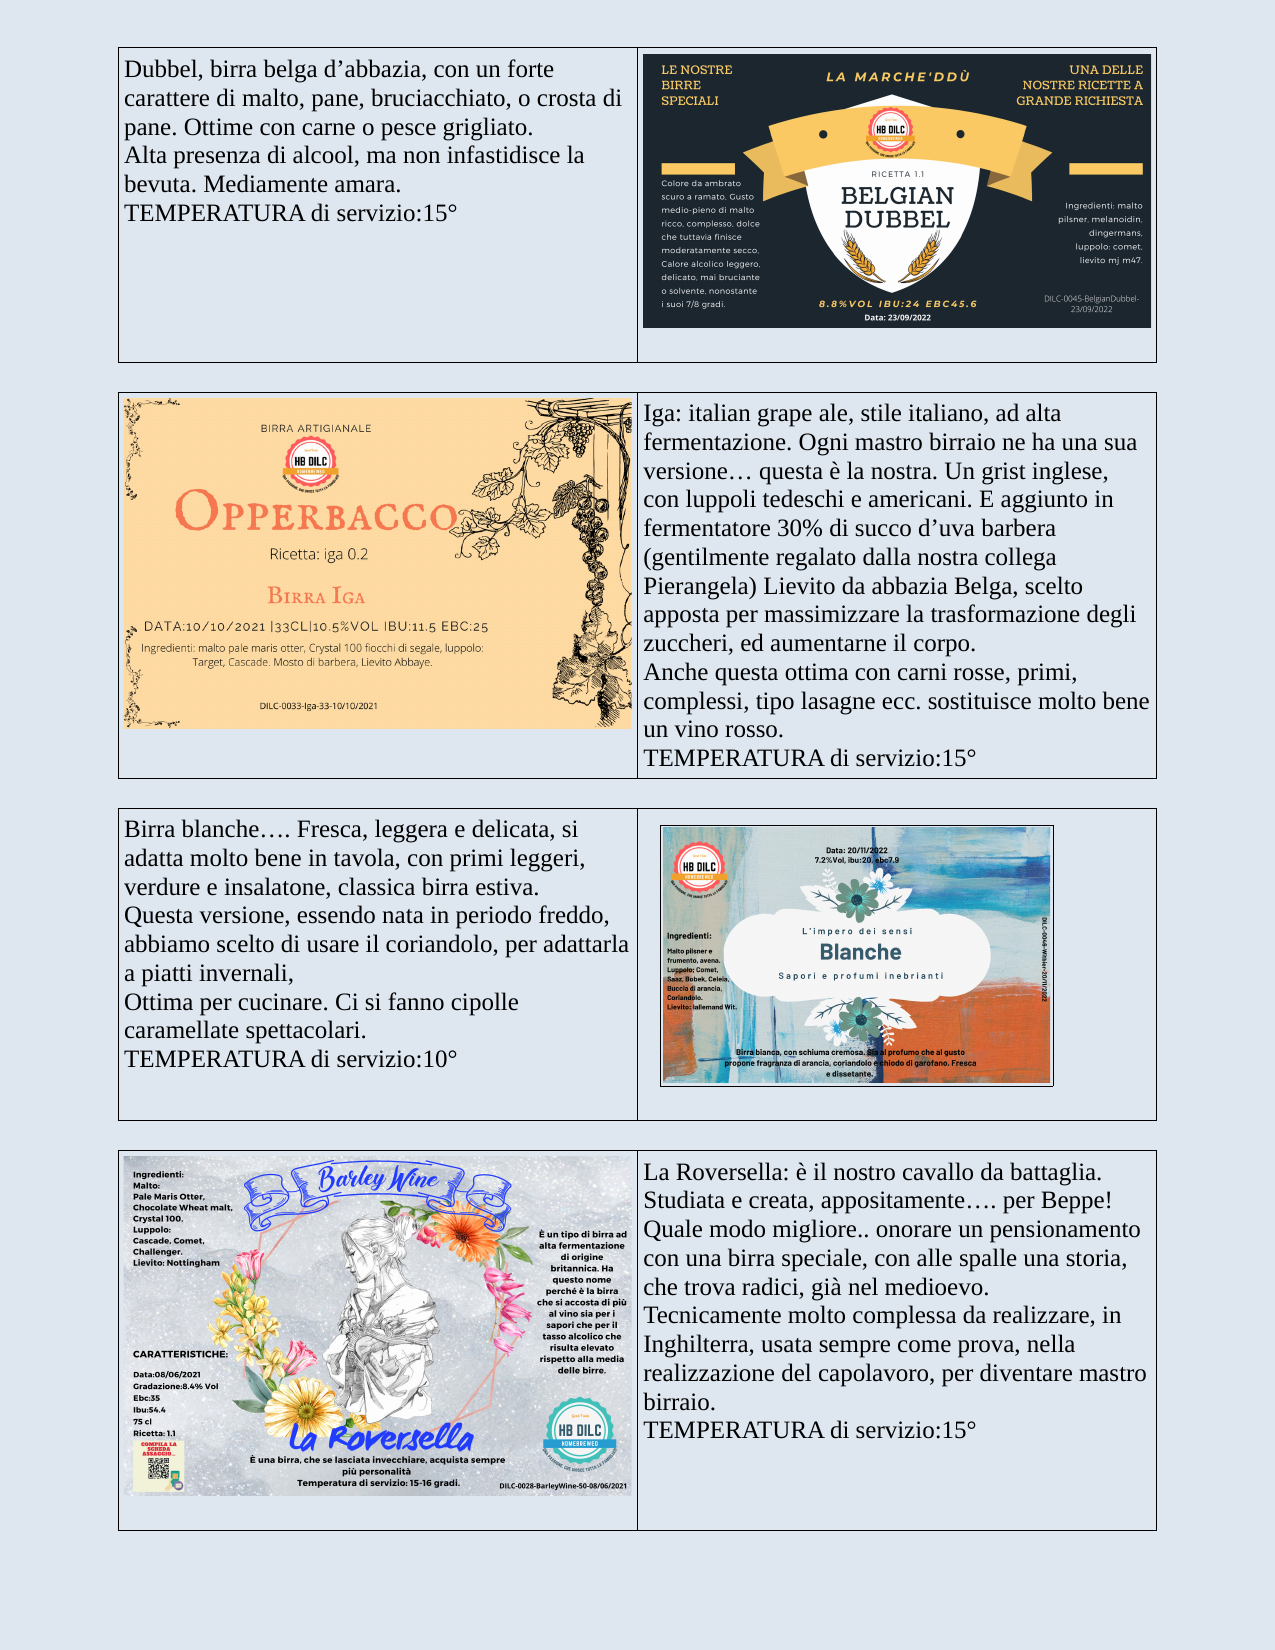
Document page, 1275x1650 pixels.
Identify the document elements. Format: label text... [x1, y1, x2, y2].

table_header La Roversella: è il nostro cavallo da battaglia. Studiata e creata, appositamente…. per Beppe! Quale modo migliore.. onorare un pensionamento con una birra speciale, con alle spalle una storia, che trova radici, già nel medioevo. Tecnicamente molto complessa da realizzare, in Inghilterra, usata sempre come prova, nella realizzazione del capolavoro, per diventare mastro birraio. TEMPERATURA di servizio:15° [638, 1151, 1156, 1530]
picture [663, 827, 1050, 1083]
table_header Birra blanche…. Fresca, leggera e delicata, si adatta molto bene in tavola, con primi leggeri, verdure e insalatone, classica birra estiva. Questa versione, essendo nata in periodo freddo, abbiamo scelto di usare il coriandolo, per adattarla a piatti invernali, Ottima per cucinare. Ci si fanno cipolle caramellate spettacolari. TEMPERATURA di servizio:10° [119, 809, 637, 1120]
picture [643, 54, 1152, 328]
table_header Iga: italian grape ale, stile italiano, ad alta fermentazione. Ogni mastro birraio ne ha una sua versione… questa è la nostra. Un grist inglese, con luppoli tedeschi e americani. E aggiunto in fermentatore 30% di succo d’uva barbera (gentilmente regalato dalla nostra collega Pierangela) Lievito da abbazia Belga, scelto apposta per massimizzare la trasformazione degli zuccheri, ed aumentarne il corpo. Anche questa ottima con carni rosse, primi, complessi, tipo lasagne ecc. sostituisce molto bene un vino rosso. TEMPERATURA di servizio:15° [638, 393, 1156, 778]
table_header [638, 48, 1156, 362]
table_header [119, 1151, 637, 1530]
table_header [638, 809, 1156, 1120]
picture [123, 398, 632, 729]
picture [123, 1156, 632, 1496]
table_header Dubbel, birra belga d’abbazia, con un forte carattere di malto, pane, bruciacchiato, o crosta di pane. Ottime con carne o pesce grigliato. Alta presenza di alcool, ma non infastidisce la bevuta. Mediamente amara. TEMPERATURA di servizio:15° [119, 48, 637, 362]
table_header [119, 393, 637, 778]
